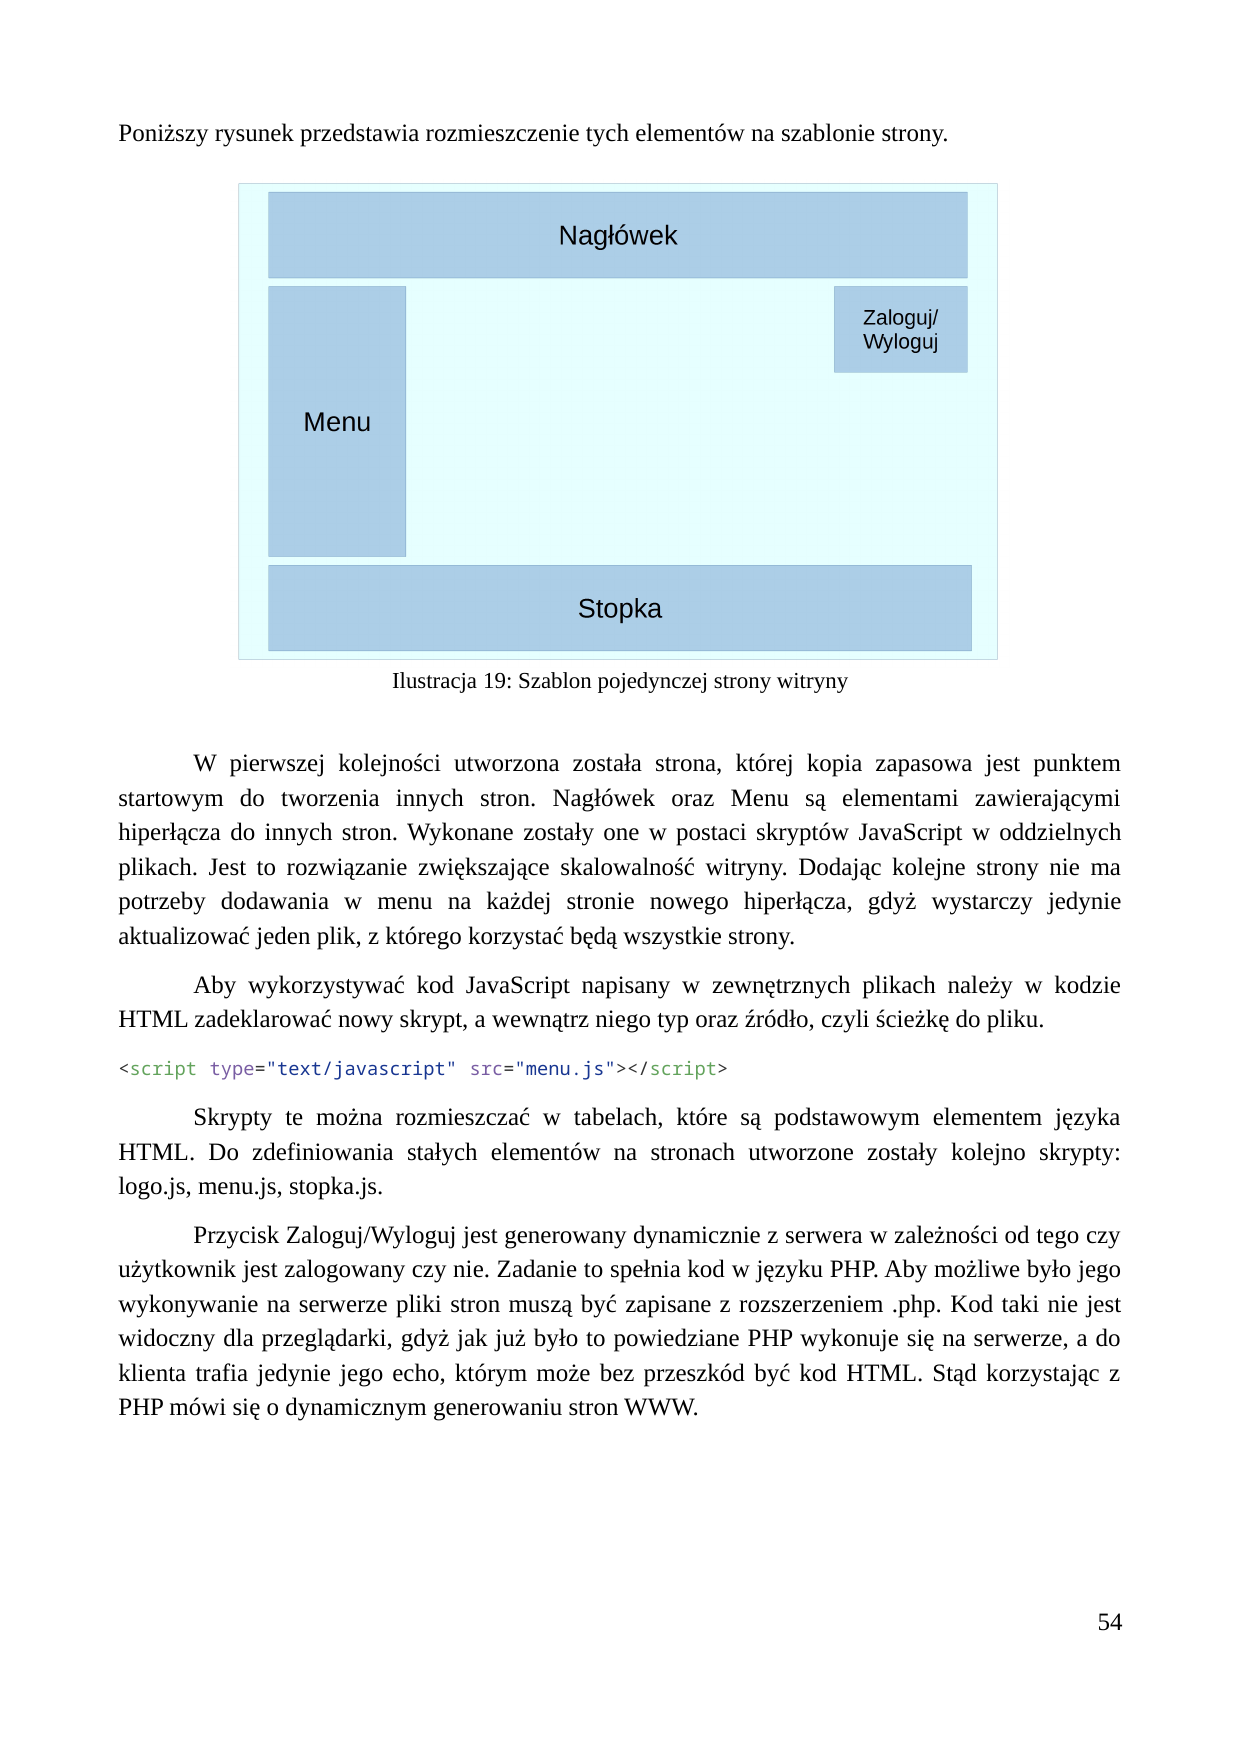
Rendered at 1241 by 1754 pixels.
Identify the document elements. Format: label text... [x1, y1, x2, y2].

picture [230, 179, 1010, 668]
text Poniższy rysunek przedstawia rozmieszczenie tych elementów na szablonie strony. [118, 118, 1122, 147]
text W pierwszej kolejności utworzona została strona, której kopia zapasowa jest punktem startowym do tworzenia innych stron. Nagłówek oraz Menu są elementami zawierającymi hiperłącza do innych stron. Wykonane zostały one w postaci skryptów JavaScript w oddzielnych plikach. Jest to rozwiązanie zwiększające skalowalność witryny. Dodając kolejne strony nie ma potrzeby dodawania w menu na każdej stronie nowego hiperłącza, gdyż wystarczy jedynie aktualizować jeden plik, z którego korzystać będą wszystkie strony. [118, 748, 1122, 949]
text Ilustracja 19: Szablon pojedynczej strony witryny [194, 180, 1046, 694]
text Aby wykorzystywać kod JavaScript napisany w zewnętrznych plikach należy w kodzie HTML zadeklarować nowy skrypt, a wewnątrz niego typ oraz źródło, czyli ścieżkę do pliku. [118, 970, 1122, 1033]
text <script type="text/javascript" src="menu.js"></script> [118, 1053, 1122, 1082]
text Przycisk Zaloguj/Wyloguj jest generowany dynamicznie z serwera w zależności od tego czy użytkownik jest zalogowany czy nie. Zadanie to spełnia kod w języku PHP. Aby możliwe było jego wykonywanie na serwerze pliki stron muszą być zapisane z rozszerzeniem .php. Kod taki nie jest widoczny dla przeglądarki, gdyż jak już było to powiedziane PHP wykonuje się na serwerze, a do klienta trafia jedynie jego echo, którym może bez przeszkód być kod HTML. Stąd korzystając z PHP mówi się o dynamicznym generowaniu stron WWW. [118, 1220, 1122, 1421]
text Skrypty te można rozmieszczać w tabelach, które są podstawowym elementem języka HTML. Do zdefiniowania stałych elementów na stronach utworzone zostały kolejno skrypty: logo.js, menu.js, stopka.js. [118, 1102, 1122, 1200]
